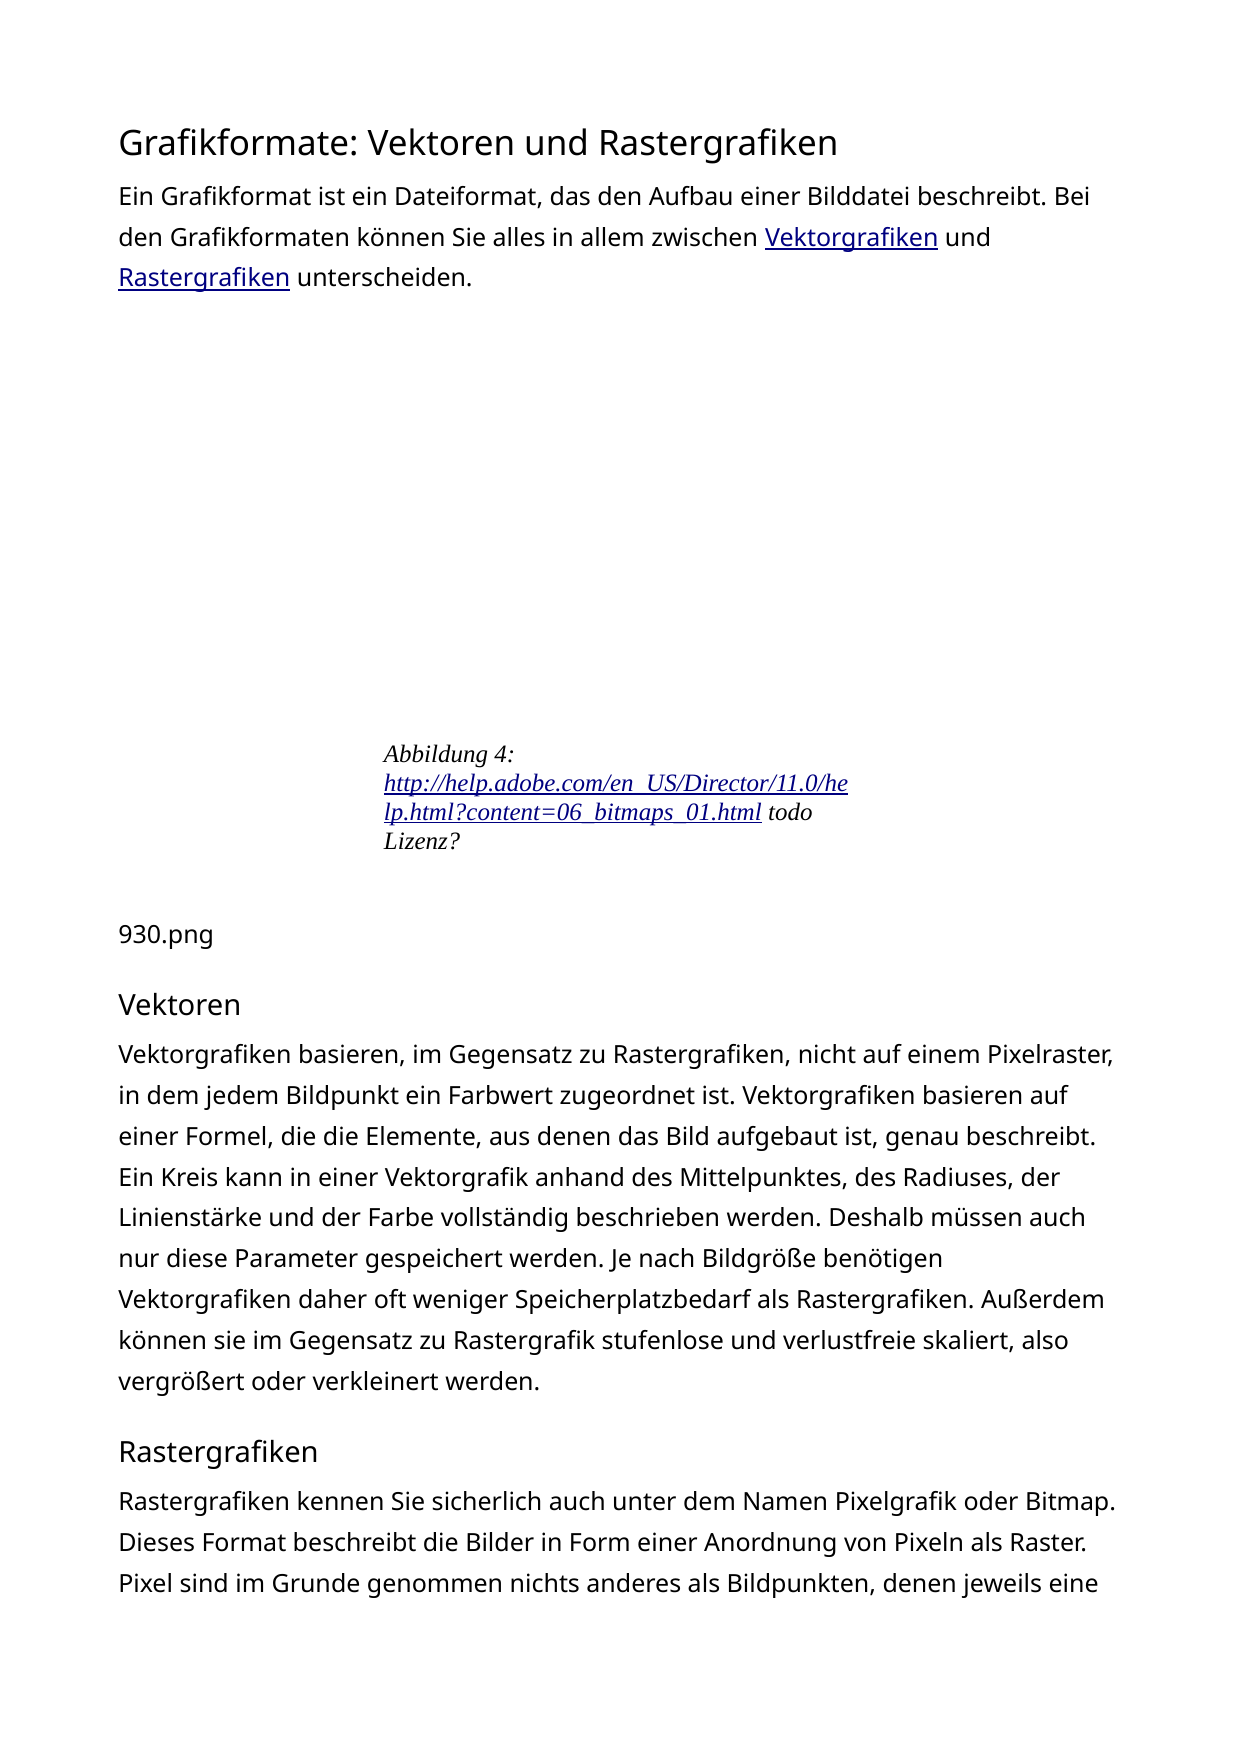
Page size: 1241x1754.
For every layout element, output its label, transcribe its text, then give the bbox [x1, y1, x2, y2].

text Vektorgrafiken basieren, im Gegensatz zu Rastergrafiken, nicht auf einem Pixelraster, in dem jedem Bildpunkt ein Farbwert zugeordnet ist. Vektorgrafiken basieren auf einer Formel, die die Elemente, aus denen das Bild aufgebaut ist, genau beschreibt. Ein Kreis kann in einer Vektorgrafik anhand des Mittelpunktes, des Radiuses, der Linienstärke und der Farbe vollständig beschrieben werden. Deshalb müssen auch nur diese Parameter gespeichert werden. Je nach Bildgröße benötigen Vektorgrafiken daher oft weniger Speicherplatzbedarf als Rastergrafiken. Außerdem können sie im Gegensatz zu Rastergrafik stufenlose und verlustfreie skaliert, also vergrößert oder verkleinert werden. [118, 1037, 1122, 1397]
subtitle Vektoren [118, 984, 1122, 1024]
subtitle Grafikformate: Vektoren und Rastergrafiken [118, 118, 1122, 166]
subtitle Rastergrafiken [118, 1431, 1122, 1471]
text Ein Grafikformat ist ein Dateiformat, das den Aufbau einer Bilddatei beschreibt. Bei den Grafikformaten können Sie alles in allem zwischen Vektorgrafiken und Rastergrafiken unterscheiden. [118, 178, 1122, 294]
text Abbildung 4: http://help.adobe.com/en_US/Director/11.0/help.html?content=06_bitmaps_01.html todo Lizenz? [384, 328, 857, 854]
text 930.png [118, 917, 1122, 951]
text Rastergrafiken kennen Sie sicherlich auch unter dem Namen Pixelgrafik oder Bitmap. Dieses Format beschreibt die Bilder in Form einer Anordnung von Pixeln als Raster. Pixel sind im Grunde genommen nichts anderes als Bildpunkten, denen jeweils eine [118, 1483, 1122, 1599]
